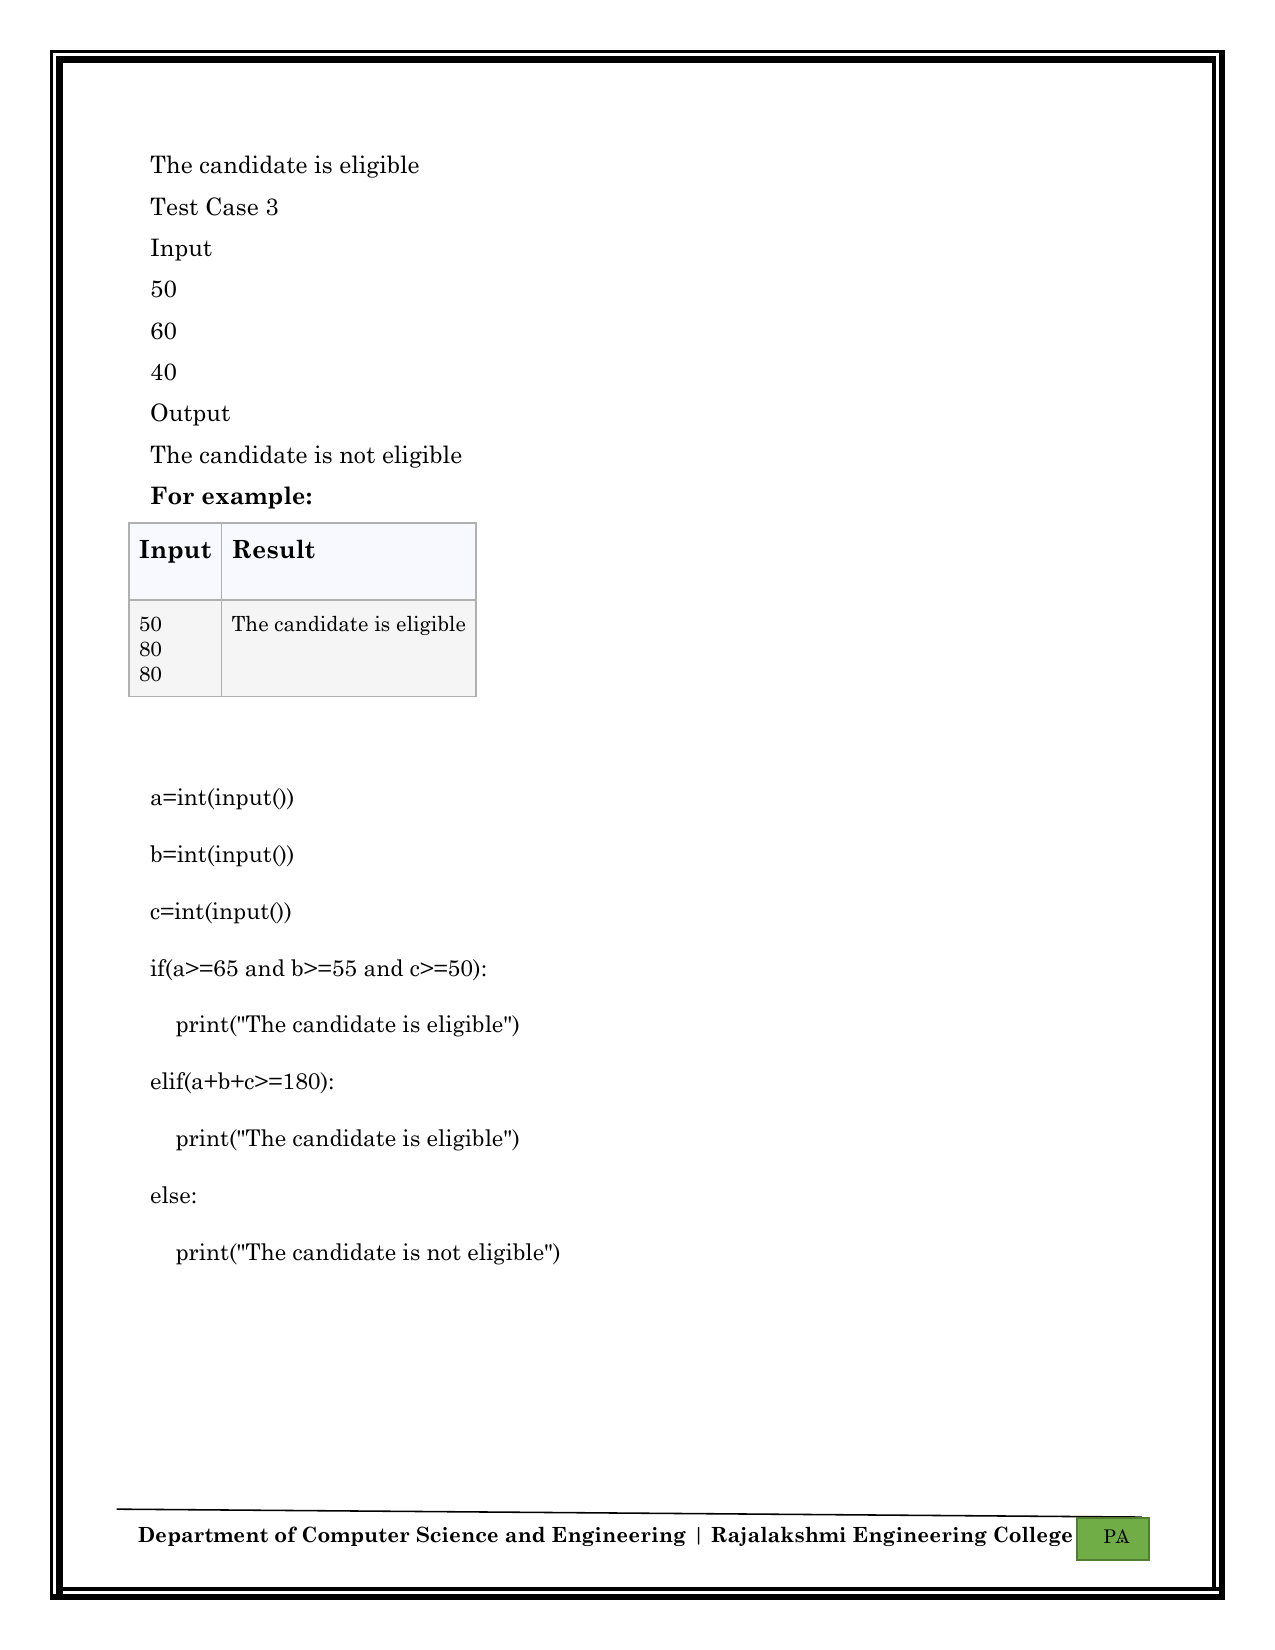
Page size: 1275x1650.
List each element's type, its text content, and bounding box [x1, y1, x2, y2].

text Output [150, 398, 1125, 427]
text print("The candidate is eligible") [150, 1010, 1125, 1038]
text a=int(input()) [150, 783, 1125, 811]
text print("The candidate is not eligible") [150, 1237, 1125, 1265]
text if(a>=65 and b>=55 and c>=50): [150, 953, 1125, 981]
text c=int(input()) [150, 897, 1125, 924]
text For example: [150, 481, 1125, 510]
text 40 [150, 357, 1125, 386]
text else: [150, 1181, 1125, 1208]
table_header Input [130, 524, 221, 599]
text Input [150, 233, 1125, 262]
text b=int(input()) [150, 840, 1125, 868]
table_header Result [222, 524, 475, 599]
text 60 [150, 315, 1125, 344]
text print("The candidate is eligible") [150, 1124, 1125, 1151]
text The candidate is eligible [150, 150, 1125, 179]
text 50 [150, 274, 1125, 303]
table_cell 50 80 80 [130, 601, 221, 696]
text elif(a+b+c>=180): [150, 1067, 1125, 1095]
text Test Case 3 [150, 191, 1125, 220]
table_cell The candidate is eligible [222, 601, 475, 696]
text The candidate is not eligible [150, 439, 1125, 468]
